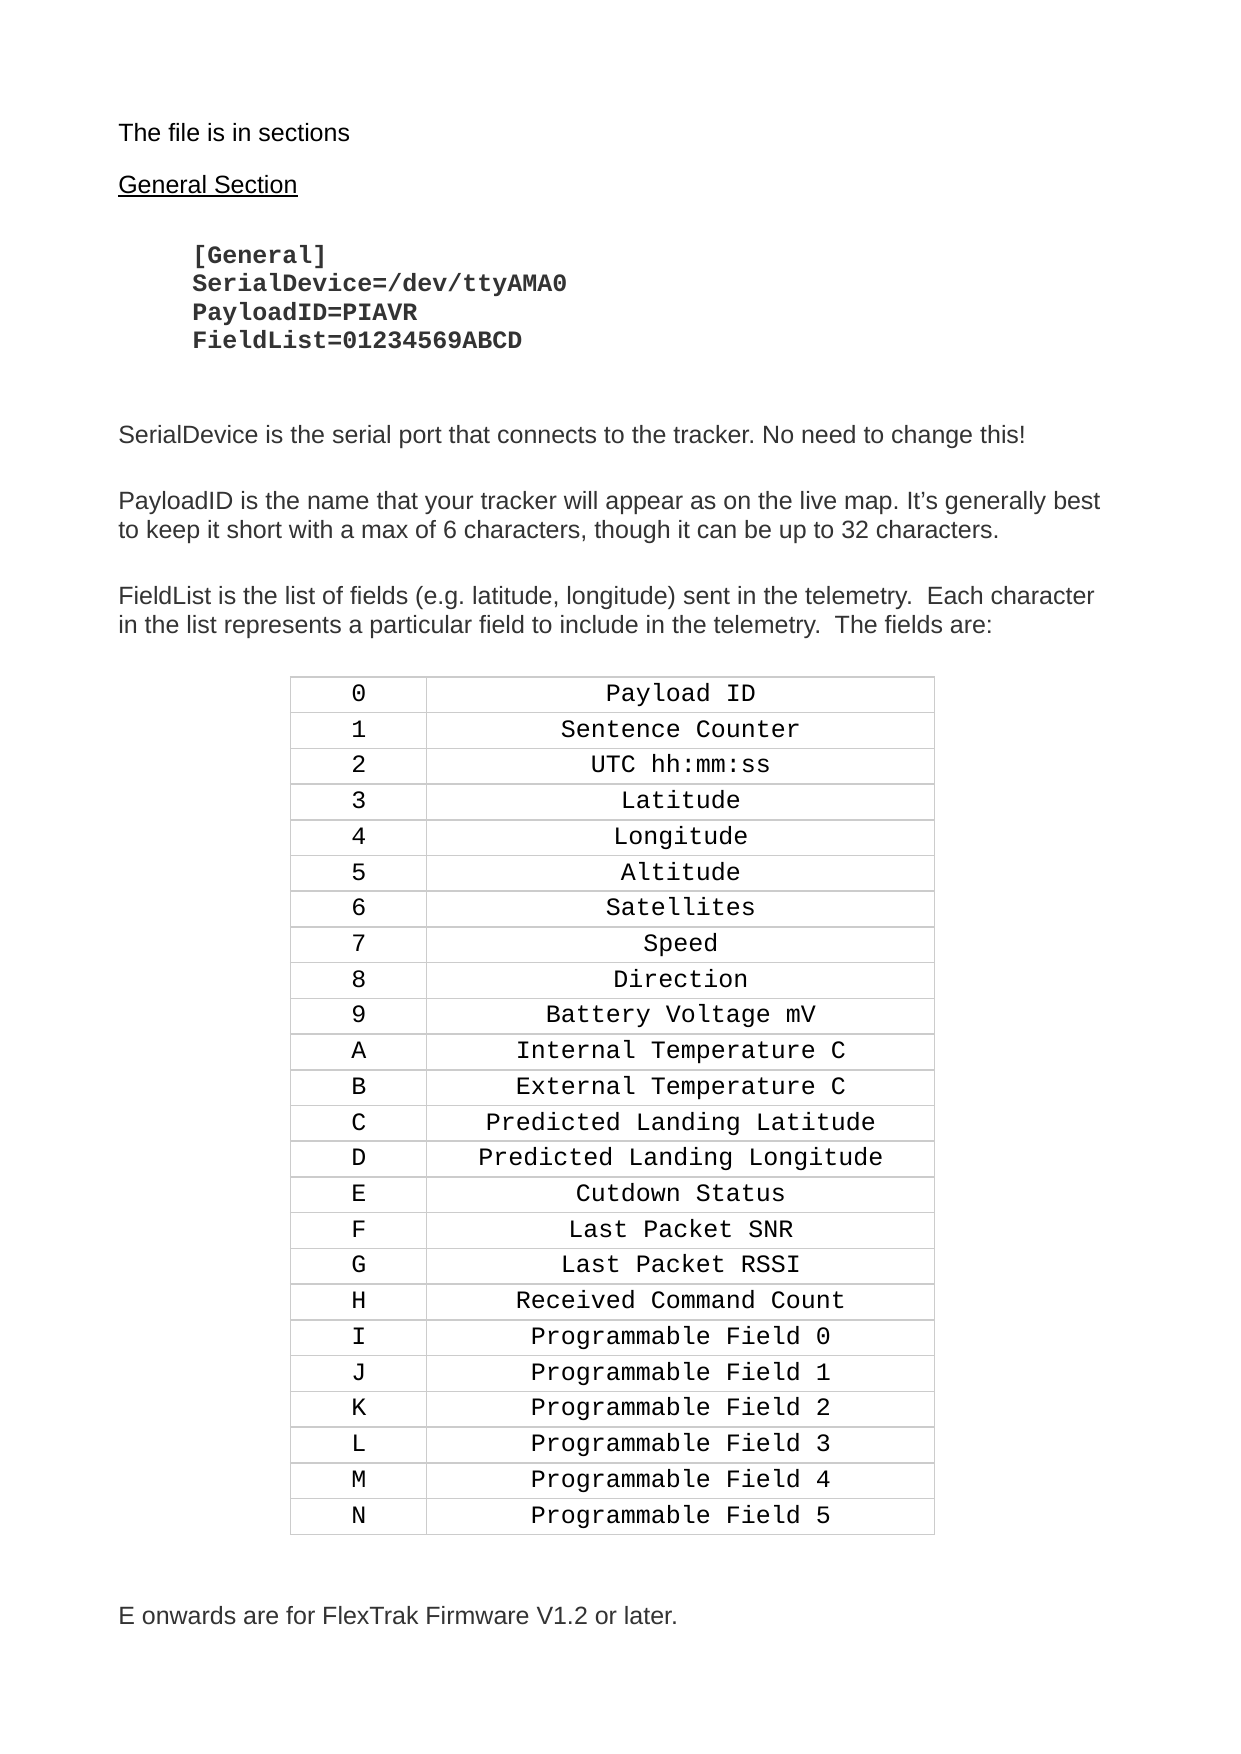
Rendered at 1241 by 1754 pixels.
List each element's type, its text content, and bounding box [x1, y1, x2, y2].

text PayloadID is the name that your tracker will appear as on the live map. It’s generally best to keep it short with a max of 6 characters, though it can be up to 32 characters. [118, 486, 1122, 543]
table_cell 1 [291, 713, 426, 747]
table_cell Received Command Count [427, 1285, 934, 1319]
table_cell Altitude [427, 856, 934, 890]
table_cell Programmable Field 1 [427, 1356, 934, 1391]
table_cell G [291, 1249, 426, 1283]
table_cell Longitude [427, 821, 934, 854]
table_cell 7 [291, 928, 426, 962]
table_cell External Temperature C [427, 1071, 934, 1105]
table_cell 8 [291, 963, 426, 997]
table_cell 2 [291, 749, 426, 783]
table_cell Predicted Landing Latitude [427, 1106, 934, 1140]
text [General] SerialDevice=/dev/ttyAMA0 PayloadID=PIAVR FieldList=01234569ABCD [192, 242, 1122, 356]
table_cell 3 [291, 785, 426, 819]
subtitle General Section [118, 171, 1122, 199]
table_cell UTC hh:mm:ss [427, 749, 934, 783]
table_cell J [291, 1356, 426, 1391]
table_cell Last Packet RSSI [427, 1249, 934, 1283]
table_cell Satellites [427, 892, 934, 926]
table_cell Internal Temperature C [427, 1035, 934, 1069]
table_cell H [291, 1285, 426, 1319]
table_cell 4 [291, 821, 426, 854]
table_cell M [291, 1464, 426, 1498]
table_cell Programmable Field 4 [427, 1464, 934, 1498]
table_cell D [291, 1142, 426, 1176]
text E onwards are for FlexTrak Firmware V1.2 or later. [118, 1601, 1122, 1630]
table_cell Direction [427, 963, 934, 997]
table_cell Sentence Counter [427, 713, 934, 747]
table_cell B [291, 1071, 426, 1105]
table_cell Predicted Landing Longitude [427, 1142, 934, 1176]
table_cell Speed [427, 928, 934, 962]
text SerialDevice is the serial port that connects to the tracker. No need to change this! [118, 420, 1122, 448]
table_cell Programmable Field 2 [427, 1392, 934, 1426]
table_cell Battery Voltage mV [427, 999, 934, 1033]
table_cell 5 [291, 856, 426, 890]
table_cell C [291, 1106, 426, 1140]
table_cell L [291, 1428, 426, 1462]
table_cell Programmable Field 0 [427, 1321, 934, 1355]
table_cell E [291, 1178, 426, 1212]
table_cell A [291, 1035, 426, 1069]
table_cell N [291, 1499, 426, 1533]
table_cell K [291, 1392, 426, 1426]
table_cell Programmable Field 5 [427, 1499, 934, 1533]
table_cell F [291, 1213, 426, 1248]
text FieldList is the list of fields (e.g. latitude, longitude) sent in the telemetry. Each character in the list represents a particular field to include in the telemetry. The fields are: [118, 581, 1122, 638]
table_cell Programmable Field 3 [427, 1428, 934, 1462]
text The file is in sections [118, 118, 1122, 147]
table_header 0 [291, 678, 426, 712]
table_cell Last Packet SNR [427, 1213, 934, 1248]
table_cell I [291, 1321, 426, 1355]
table_cell Cutdown Status [427, 1178, 934, 1212]
table_cell Latitude [427, 785, 934, 819]
table_cell 9 [291, 999, 426, 1033]
table_header Payload ID [427, 678, 934, 712]
table_cell 6 [291, 892, 426, 926]
